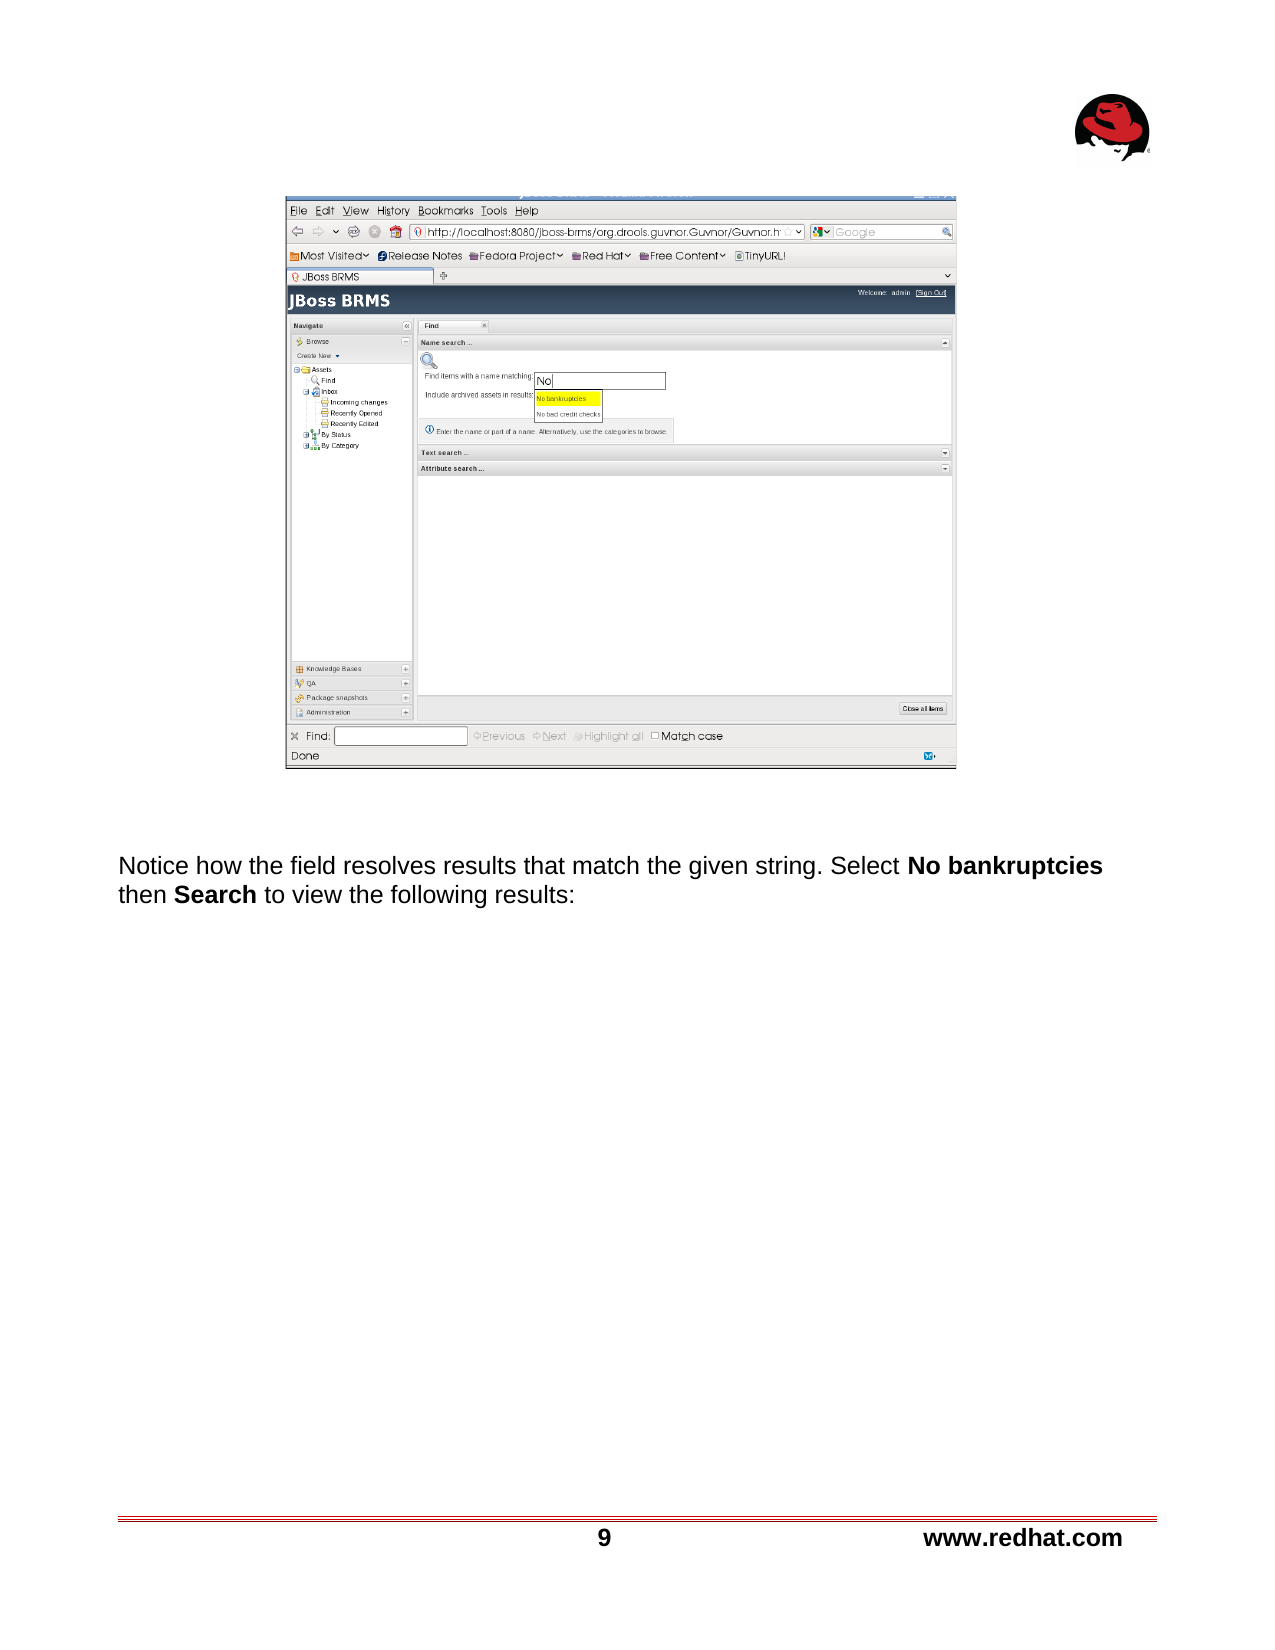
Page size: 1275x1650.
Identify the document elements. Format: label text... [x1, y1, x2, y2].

picture [1075, 94, 1150, 170]
picture [285, 196, 957, 769]
text Notice how the field resolves results that match the given string. Select No bankruptcies then Search to view the following results: [118, 851, 1157, 908]
